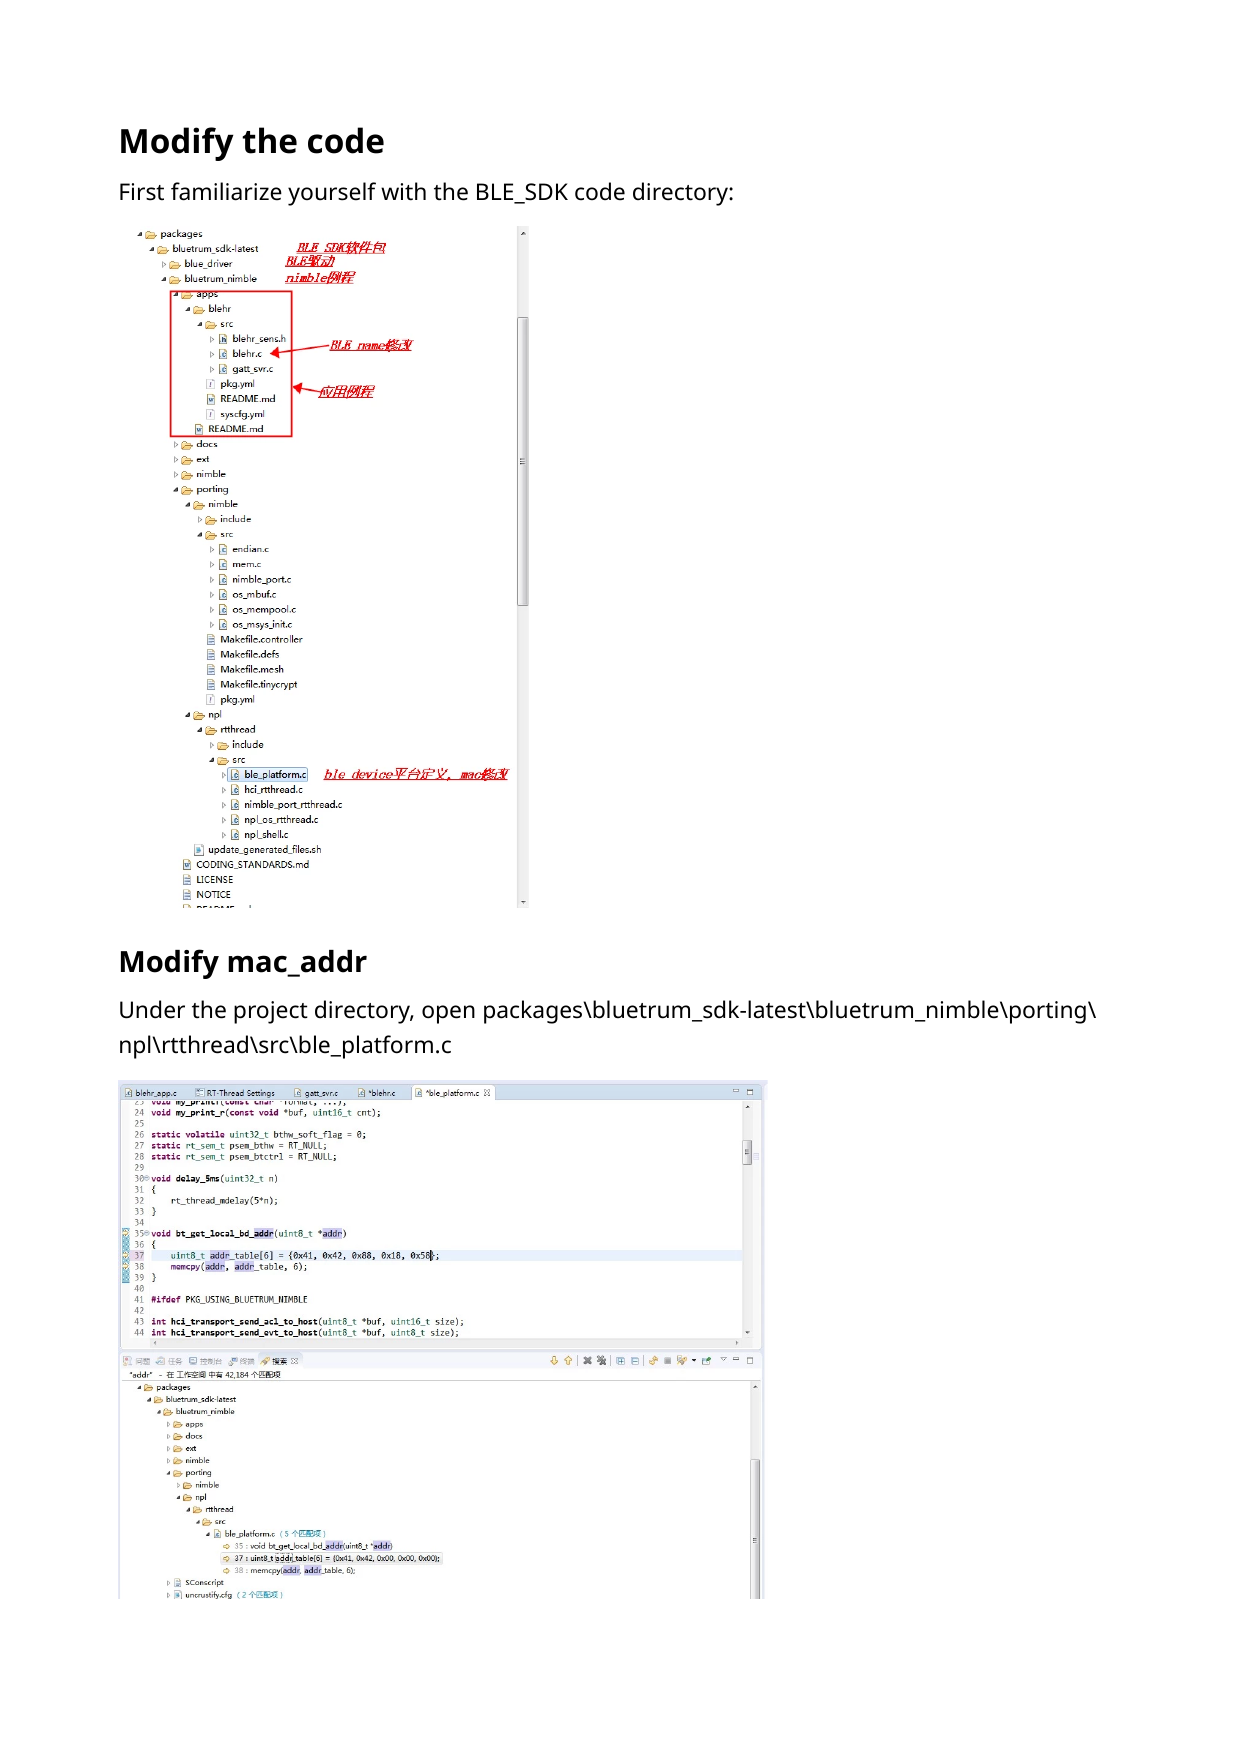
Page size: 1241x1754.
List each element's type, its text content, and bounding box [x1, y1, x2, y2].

picture [118, 226, 529, 908]
text First familiarize yourself with the BLE_SDK code directory: [118, 176, 1122, 207]
picture [118, 1080, 768, 1599]
text Under the project directory, open packages\bluetrum_sdk-latest\bluetrum_nimble\porting\npl\rtthread\src\ble_platform.c [118, 993, 1122, 1061]
subtitle Modify mac_addr [118, 941, 1122, 981]
subtitle Modify the code [118, 118, 1122, 163]
